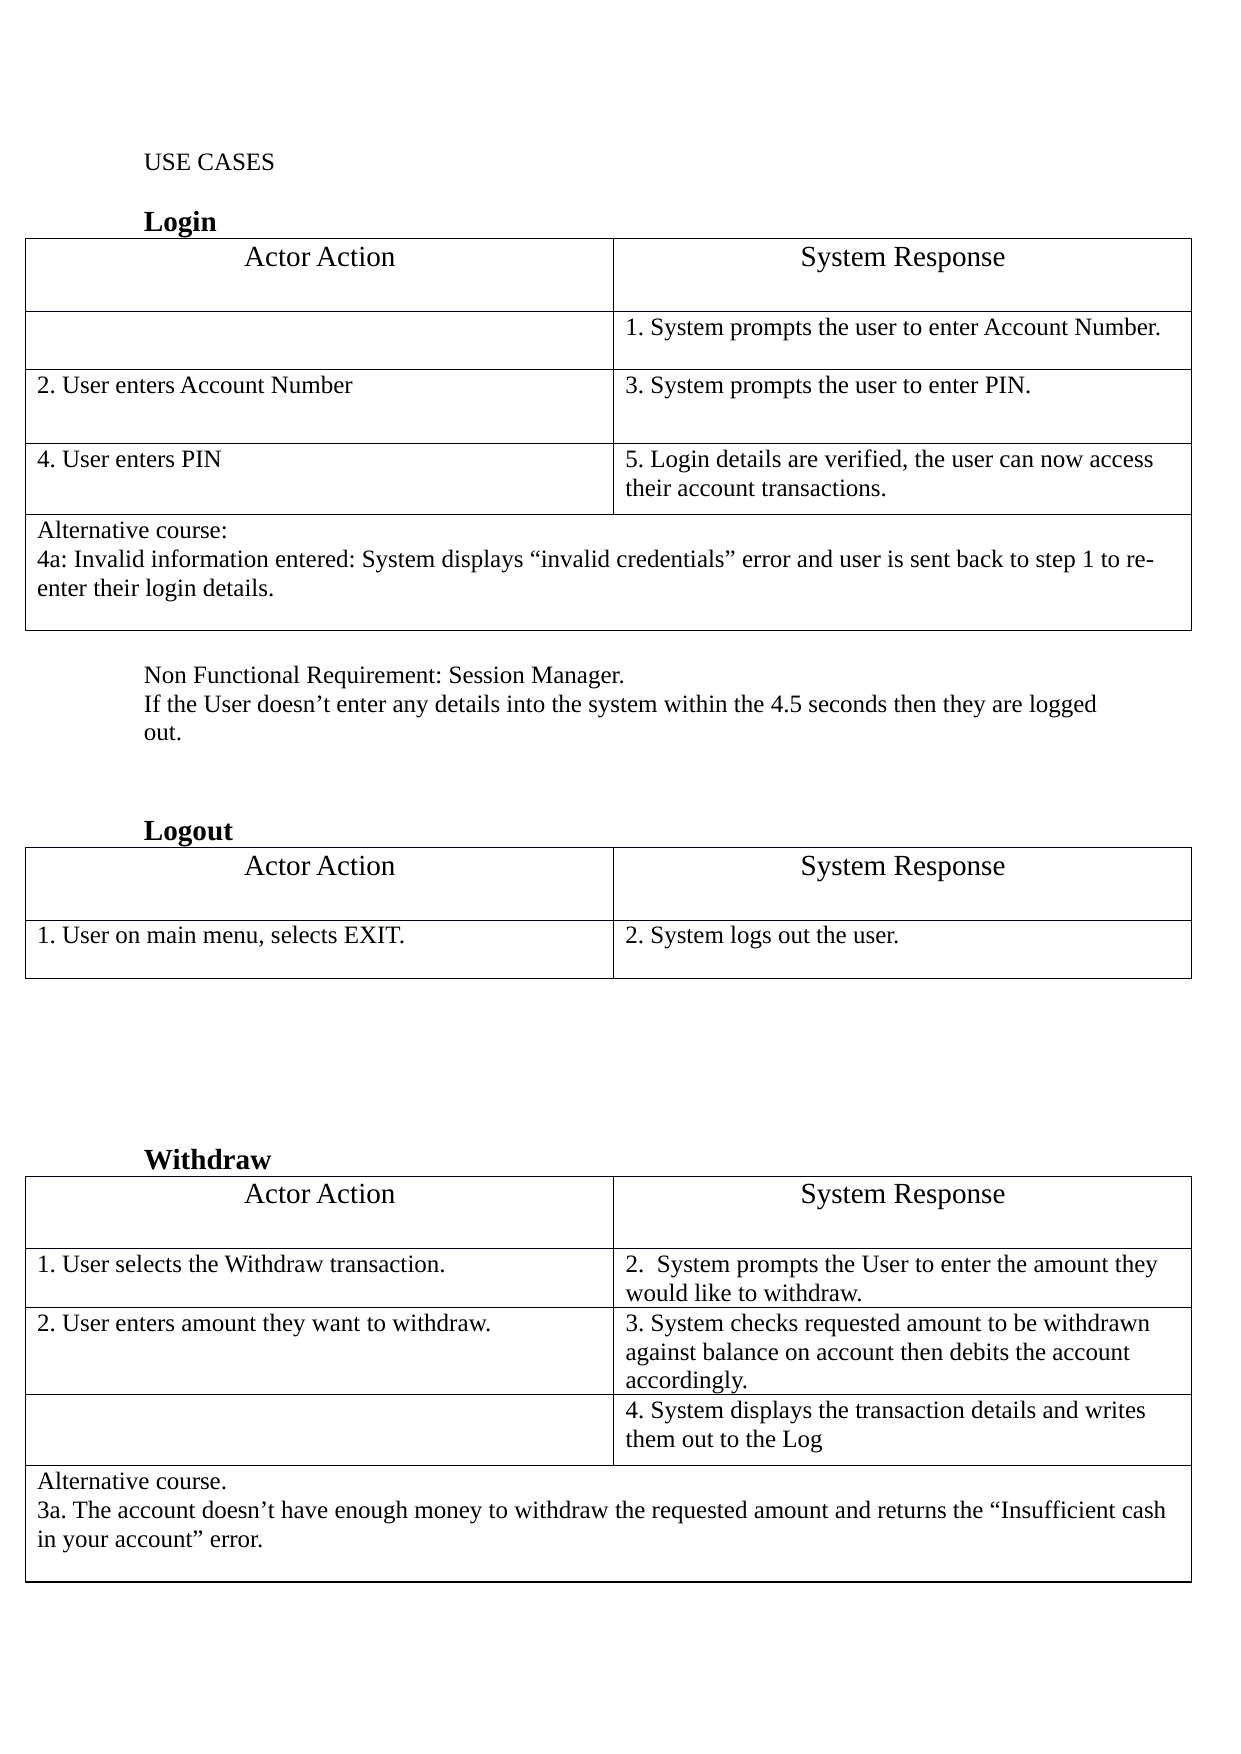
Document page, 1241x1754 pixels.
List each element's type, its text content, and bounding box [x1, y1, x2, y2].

text Non Functional Requirement: Session Manager. [144, 660, 1119, 689]
table_cell Alternative course: 4a: Invalid information entered: System displays “invalid credentials” error and user is sent back to step 1 to re-enter their login details. [26, 515, 1191, 630]
table_cell 1. System prompts the user to enter Account Number. [614, 312, 1191, 369]
table_cell 5. Login details are verified, the user can now access their account transactions. [614, 444, 1191, 514]
table_header Actor Action [26, 1177, 613, 1248]
table_cell Alternative course. 3a. The account doesn’t have enough money to withdraw the requested amount and returns the “Insufficient cash in your account” error. [26, 1466, 1191, 1581]
table_header System Response [614, 848, 1191, 919]
table_cell 1. User on main menu, selects EXIT. [26, 921, 613, 978]
table_cell 4. User enters PIN [26, 444, 613, 514]
text USE CASES [144, 147, 1119, 176]
table_cell 2. System logs out the user. [614, 921, 1191, 978]
table_cell 4. System displays the transaction details and writes them out to the Log [614, 1395, 1191, 1465]
text Withdraw [144, 1142, 1119, 1176]
table_cell 3. System prompts the user to enter PIN. [614, 370, 1191, 443]
table_cell 2. System prompts the User to enter the amount they would like to withdraw. [614, 1249, 1191, 1307]
table_cell [26, 1395, 613, 1465]
table_cell 2. User enters Account Number [26, 370, 613, 443]
table_cell 2. User enters amount they want to withdraw. [26, 1308, 613, 1394]
table_header System Response [614, 239, 1191, 311]
table_cell 3. System checks requested amount to be withdrawn against balance on account then debits the account accordingly. [614, 1308, 1191, 1394]
text Login [144, 204, 1119, 238]
table_cell [26, 312, 613, 369]
table_header System Response [614, 1177, 1191, 1248]
table_cell 1. User selects the Withdraw transaction. [26, 1249, 613, 1307]
table_header Actor Action [26, 239, 613, 311]
text Logout [144, 813, 1119, 847]
table_header Actor Action [26, 848, 613, 919]
text If the User doesn’t enter any details into the system within the 4.5 seconds then they are logged out. [144, 689, 1119, 746]
